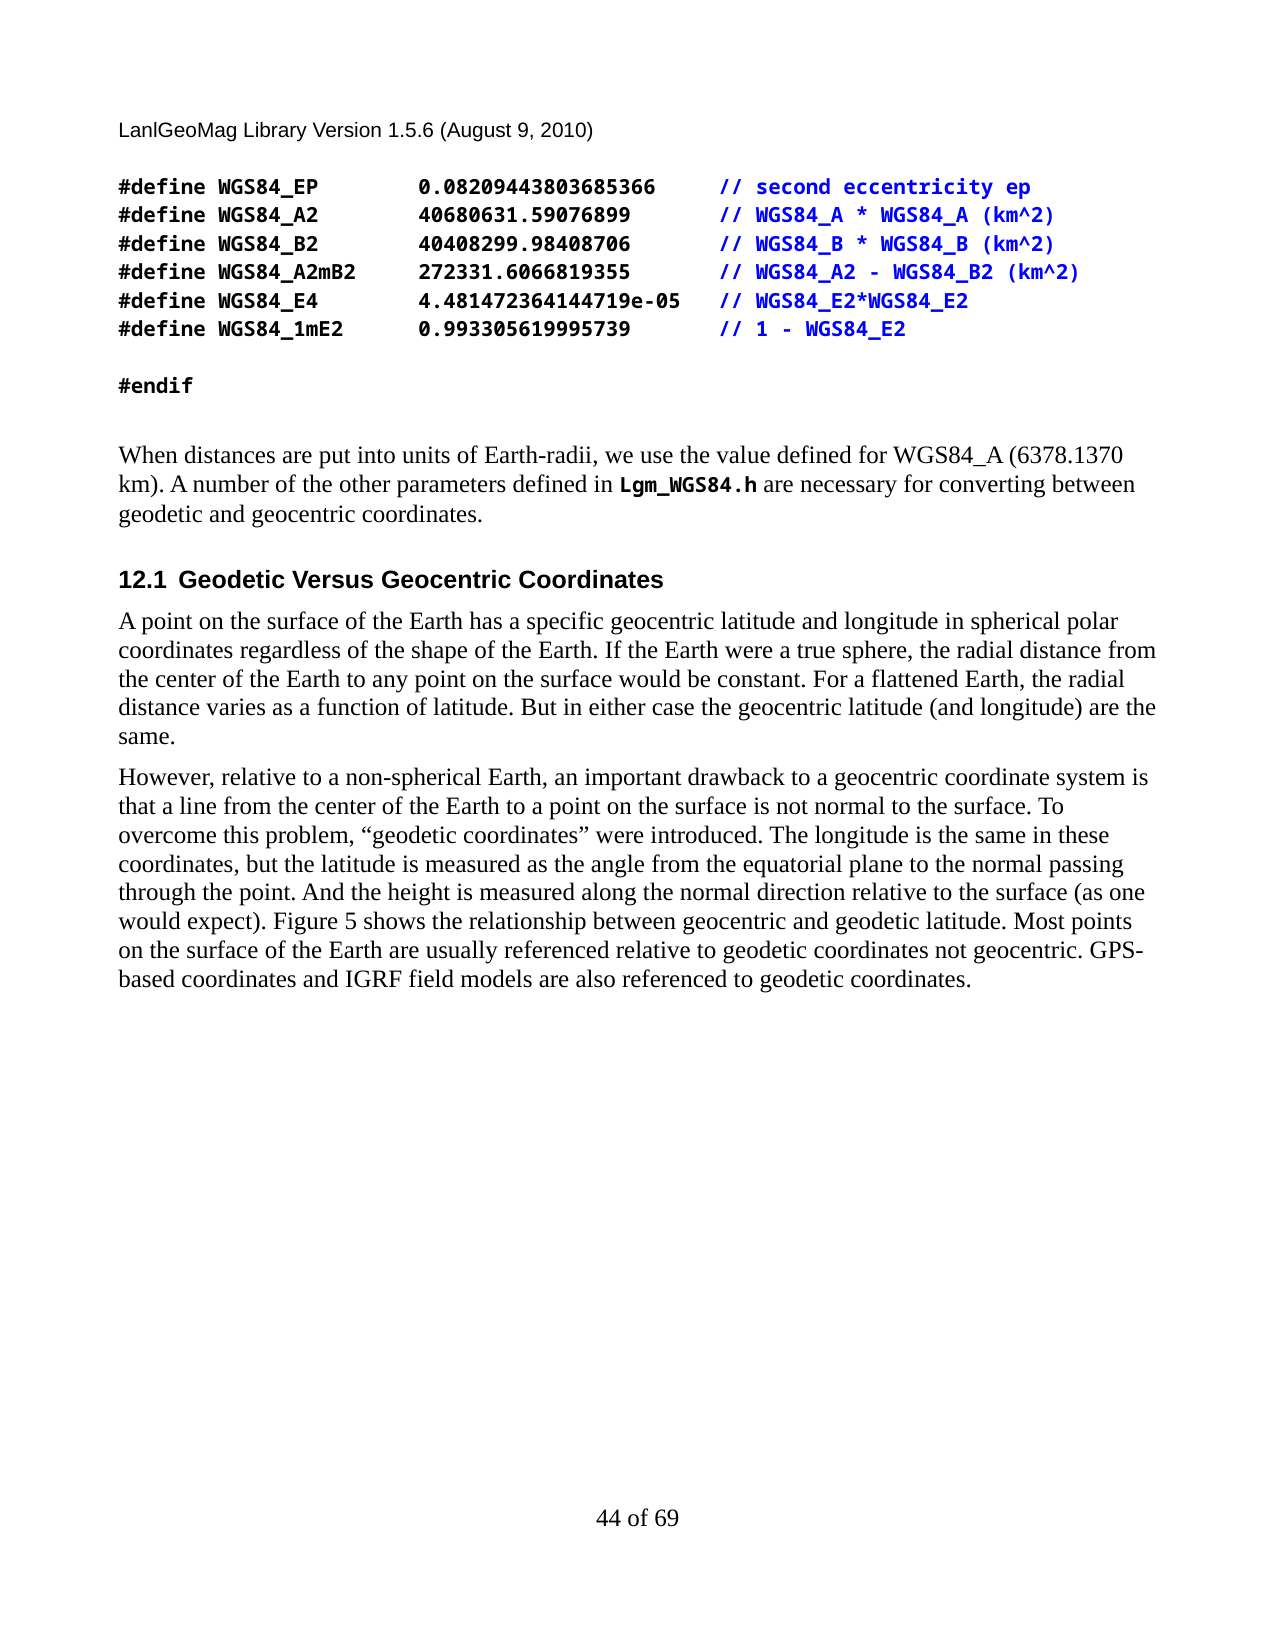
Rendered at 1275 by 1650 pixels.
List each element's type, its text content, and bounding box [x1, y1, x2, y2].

text A point on the surface of the Earth has a specific geocentric latitude and longitude in spherical polar coordinates regardless of the shape of the Earth. If the Earth were a true sphere, the radial distance from the center of the Earth to any point on the surface would be constant. For a flattened Earth, the radial distance varies as a function of latitude. But in either case the geocentric latitude (and longitude) are the same. [118, 606, 1157, 750]
text However, relative to a non-spherical Earth, an important drawback to a geocentric coordinate system is that a line from the center of the Earth to a point on the surface is not normal to the surface. To overcome this problem, “geodetic coordinates” were introduced. The longitude is the same in these coordinates, but the latitude is measured as the angle from the equatorial plane to the normal passing through the point. And the height is measured along the normal direction relative to the surface (as one would expect). Figure 5 shows the relationship between geocentric and geodetic latitude. Most points on the surface of the Earth are usually referenced relative to geodetic coordinates not geocentric. GPS-based coordinates and IGRF field models are also referenced to geodetic coordinates. [118, 762, 1157, 992]
text #define WGS84_B2 40408299.98408706 // WGS84_B * WGS84_B (km^2) [118, 229, 1157, 257]
text #define WGS84_1mE2 0.993305619995739 // 1 - WGS84_E2 [118, 314, 1157, 343]
text #endif [118, 371, 1157, 399]
text When distances are put into units of Earth-radii, we use the value defined for WGS84_A (6378.1370 km). A number of the other parameters defined in Lgm_WGS84.h are necessary for converting between geodetic and geocentric coordinates. [118, 441, 1157, 527]
subtitle Geodetic Versus Geocentric Coordinates [118, 565, 1157, 594]
text #define WGS84_EP 0.08209443803685366 // second eccentricity ep [118, 172, 1157, 201]
text #define WGS84_A2 40680631.59076899 // WGS84_A * WGS84_A (km^2) [118, 201, 1157, 229]
text #define WGS84_A2mB2 272331.6066819355 // WGS84_A2 - WGS84_B2 (km^2) [118, 257, 1157, 286]
text #define WGS84_E4 4.481472364144719e-05 // WGS84_E2*WGS84_E2 [118, 286, 1157, 314]
